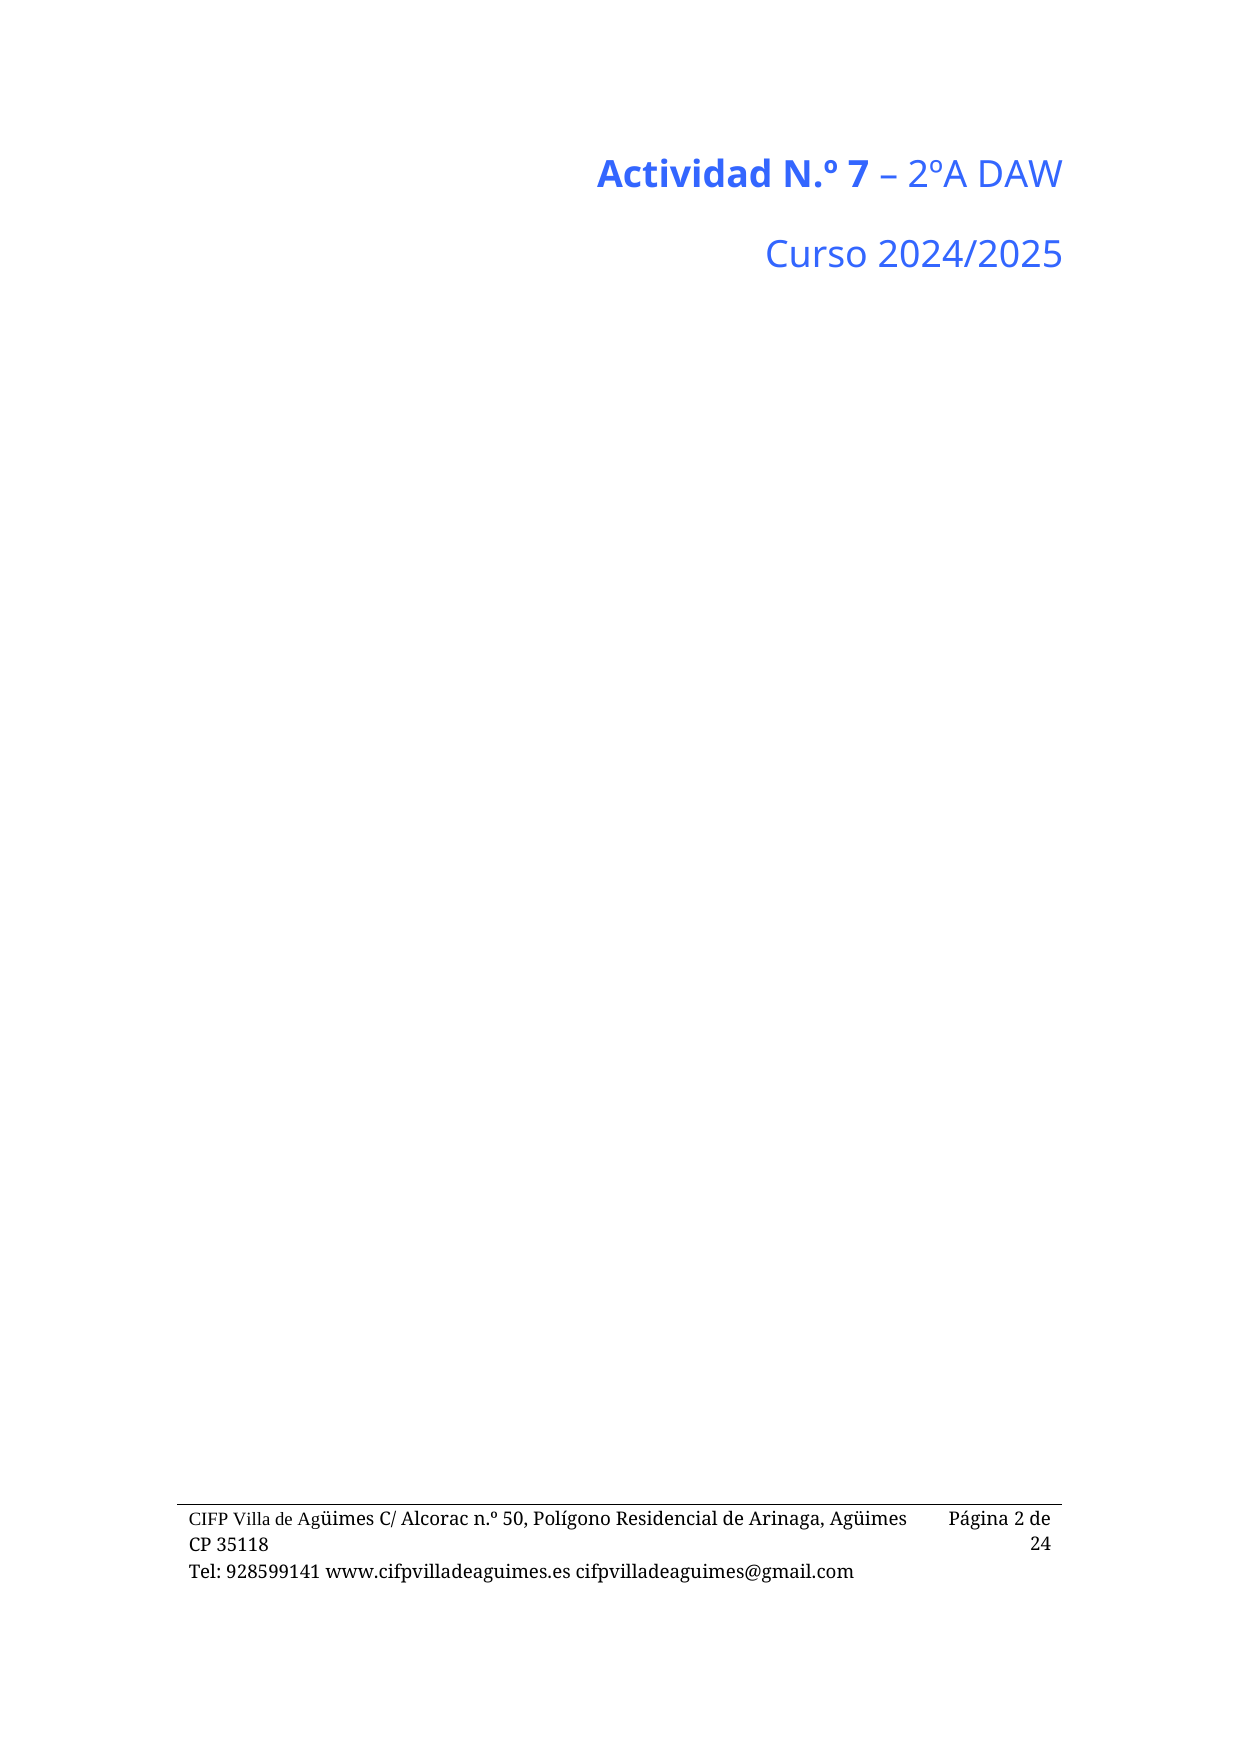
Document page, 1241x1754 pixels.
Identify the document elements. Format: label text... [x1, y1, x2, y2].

text Actividad N.º 7 – 2ºA DAW [177, 148, 1063, 199]
text Curso 2024/2025 [177, 227, 1063, 278]
